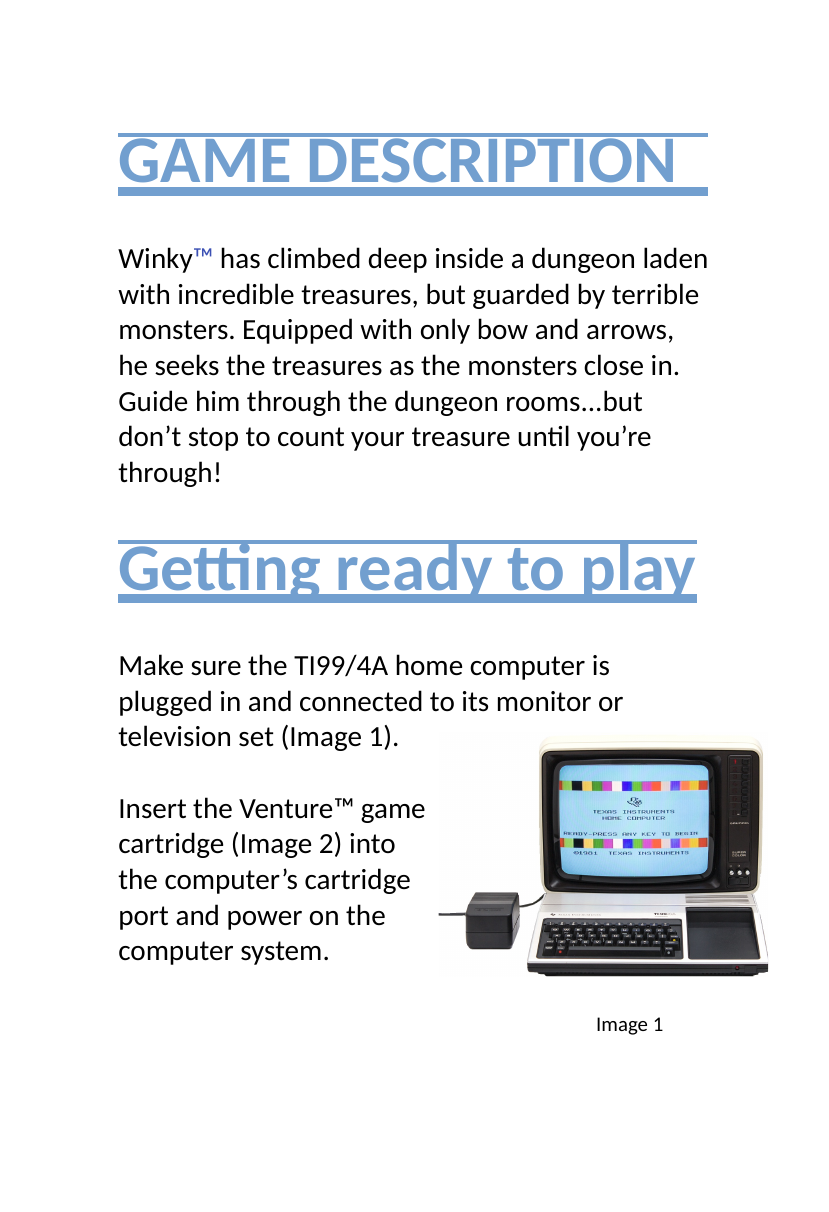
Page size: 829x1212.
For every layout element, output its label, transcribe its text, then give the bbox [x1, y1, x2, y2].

text GAME DESCRIPTION [118, 118, 710, 199]
picture [438, 732, 769, 977]
text Make sure the TI99/4A home computer is plugged in and connected to its monitor or television set (Image 1). [118, 647, 710, 754]
text Image 1 [118, 1003, 710, 1039]
text Winky™ has climbed deep inside a dungeon laden with incredible treasures, but guarded by terrible monsters. Equipped with only bow and arrows, he seeks the treasures as the monsters close in. Guide him through the dungeon rooms...but don’t stop to count your treasure until you’re through! [118, 240, 710, 489]
text Insert the Venture™ game cartridge (Image 2) into the computer’s cartridge port and power on the computer system. [118, 790, 438, 968]
text Getting ready to play [118, 525, 710, 607]
